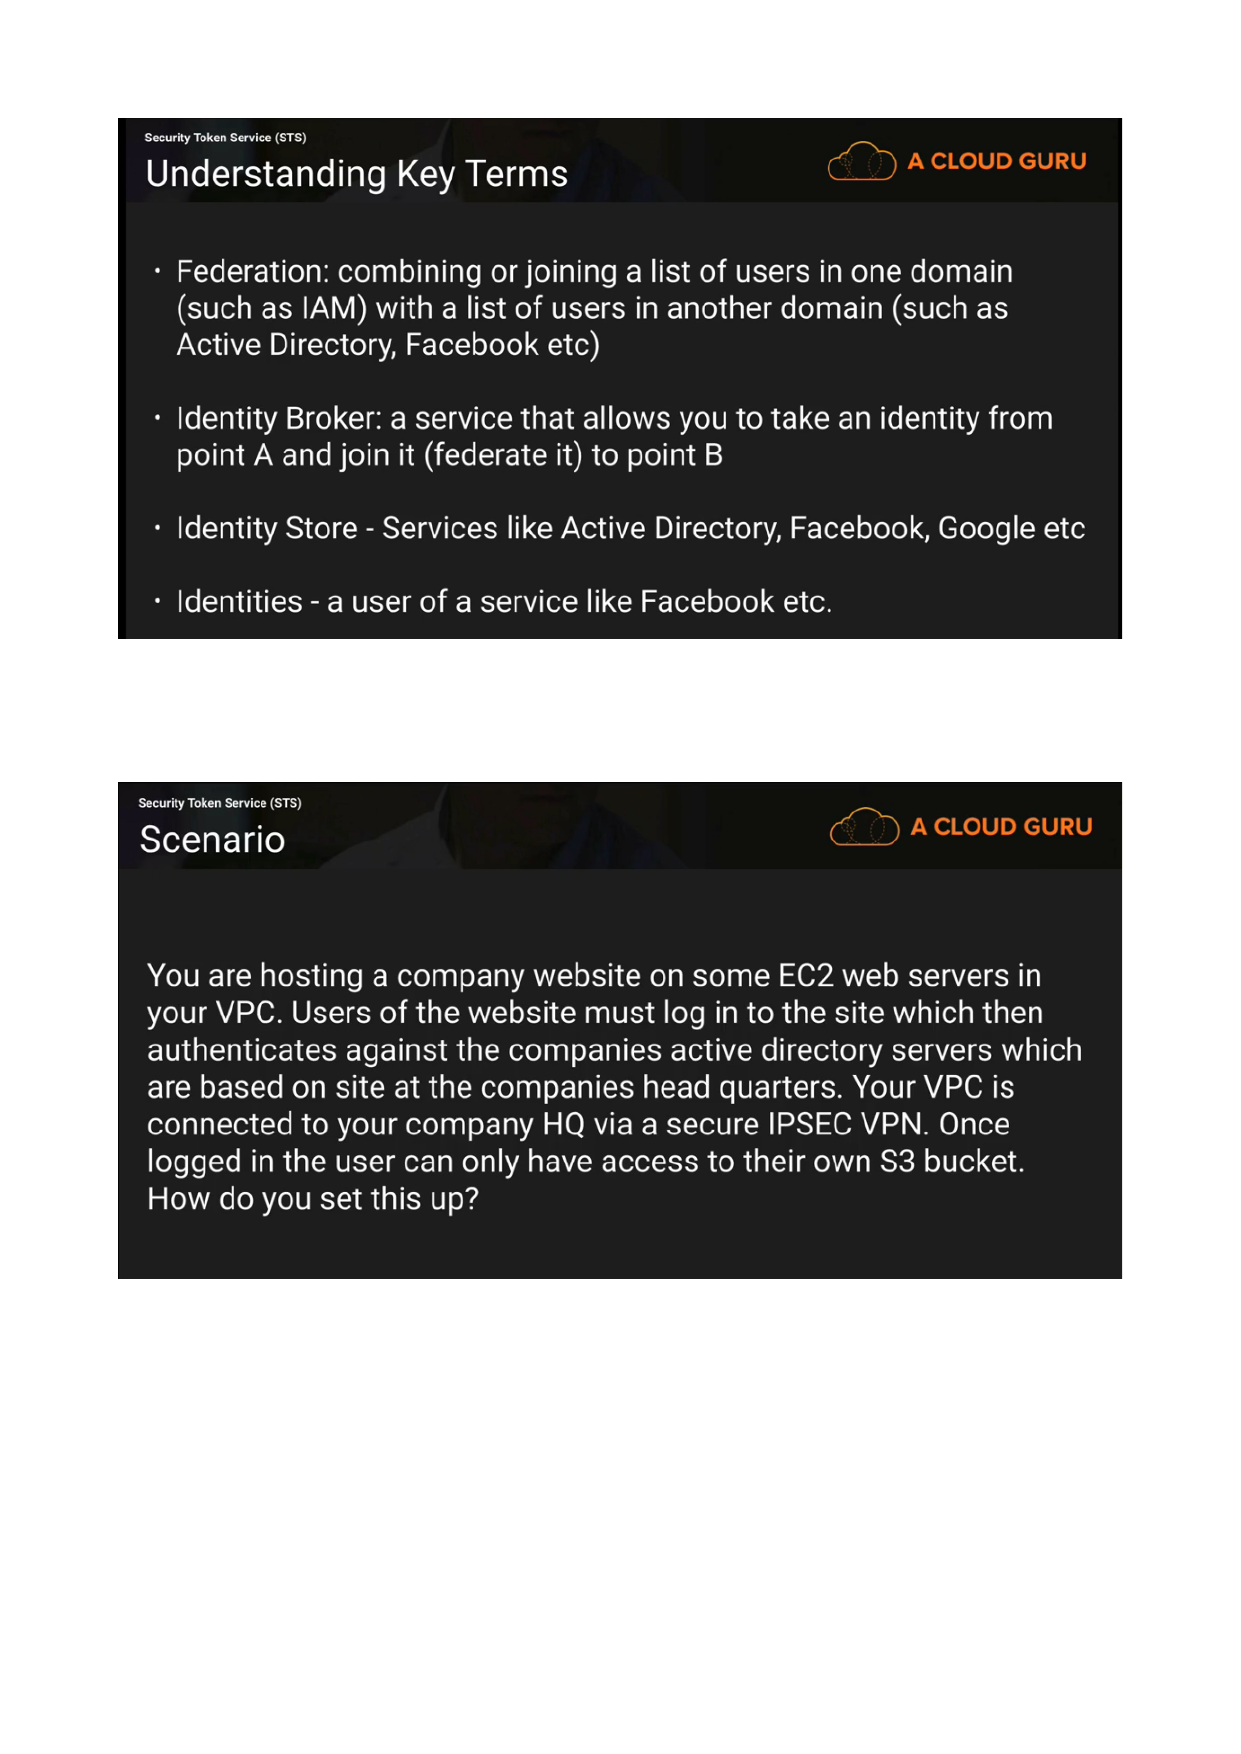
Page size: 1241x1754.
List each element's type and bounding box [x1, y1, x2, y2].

picture [118, 118, 1123, 639]
picture [118, 782, 1123, 1279]
